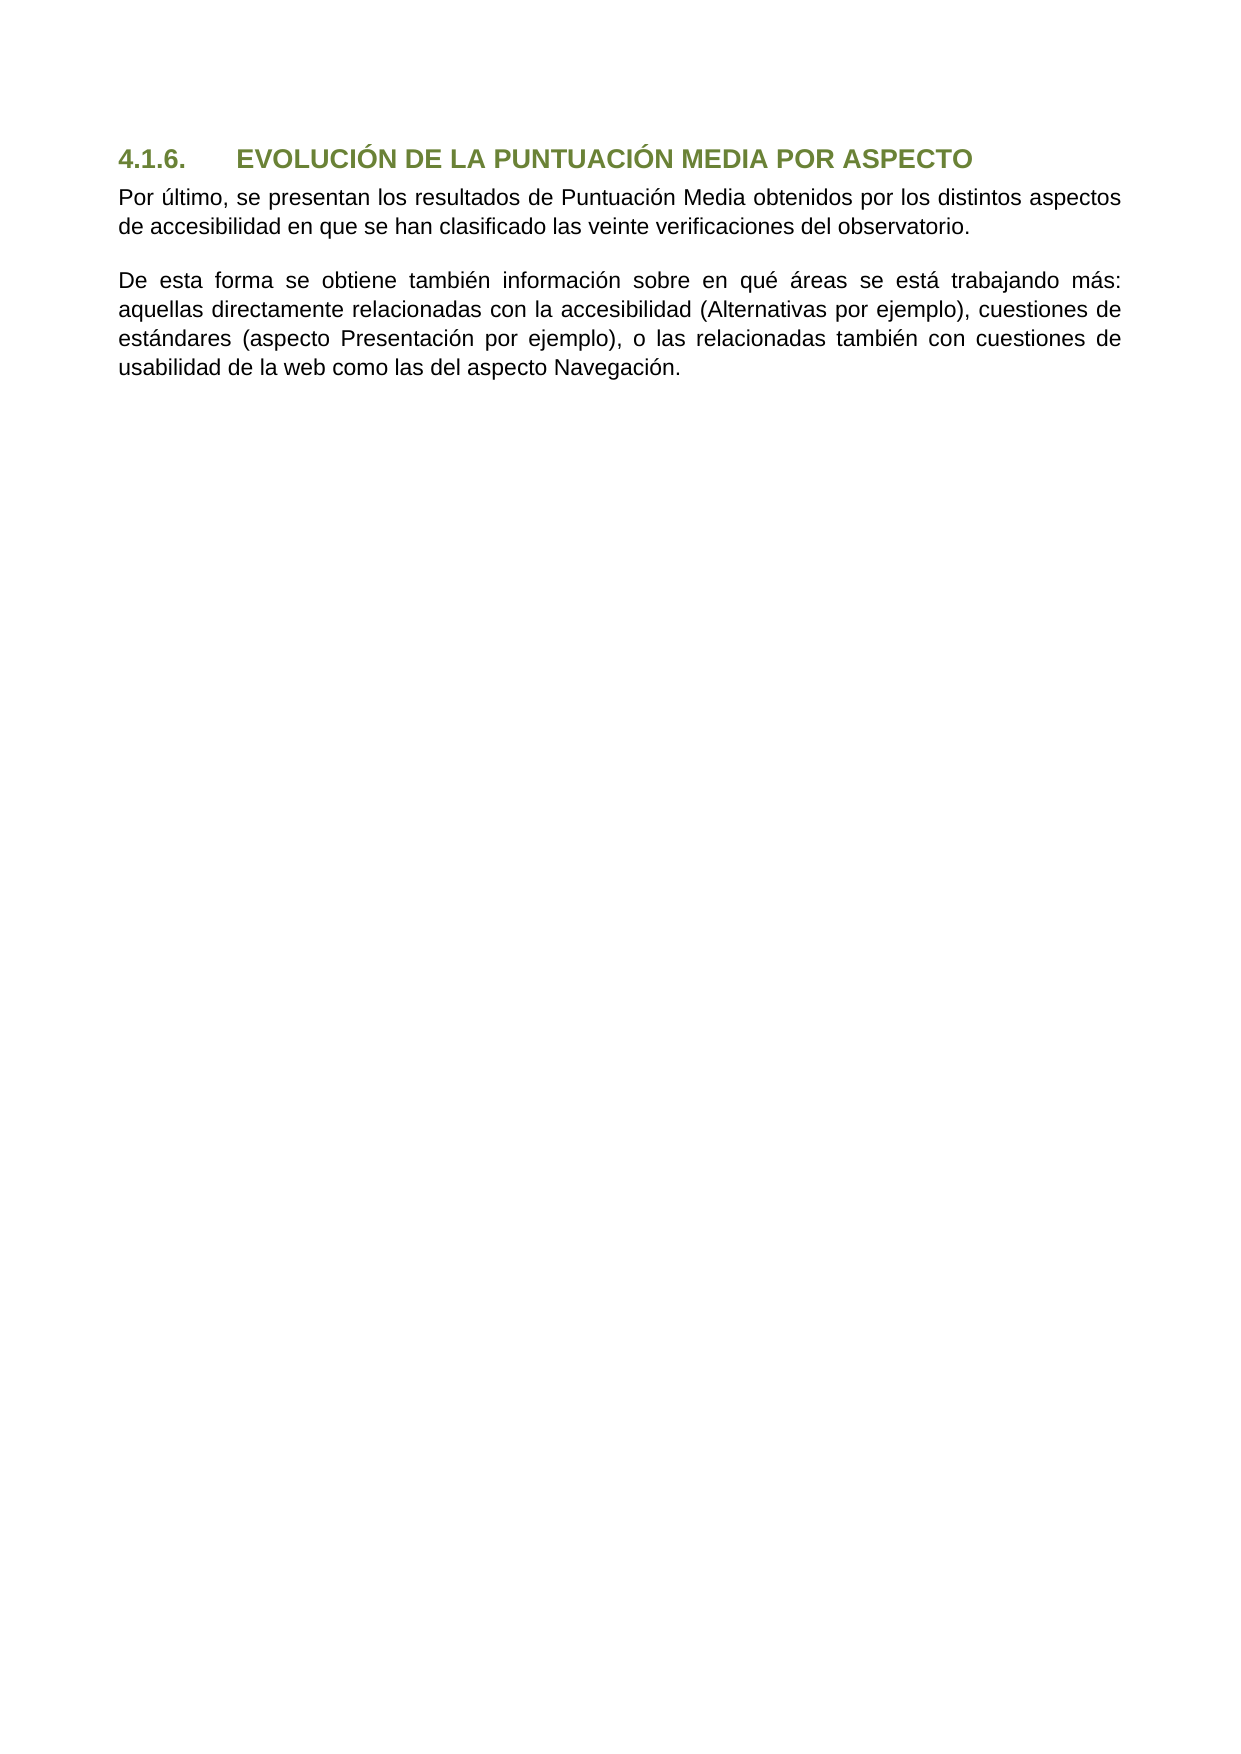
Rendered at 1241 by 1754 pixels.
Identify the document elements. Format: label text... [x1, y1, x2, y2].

text Por último, se presentan los resultados de Puntuación Media obtenidos por los distintos aspectos de accesibilidad en que se han clasificado las veinte verificaciones del observatorio. [118, 184, 1122, 239]
subtitle Evolución de la Puntuación Media por Aspecto [118, 143, 1122, 174]
text De esta forma se obtiene también información sobre en qué áreas se está trabajando más: aquellas directamente relacionadas con la accesibilidad (Alternativas por ejemplo), cuestiones de estándares (aspecto Presentación por ejemplo), o las relacionadas también con cuestiones de usabilidad de la web como las del aspecto Navegación. [118, 267, 1122, 380]
